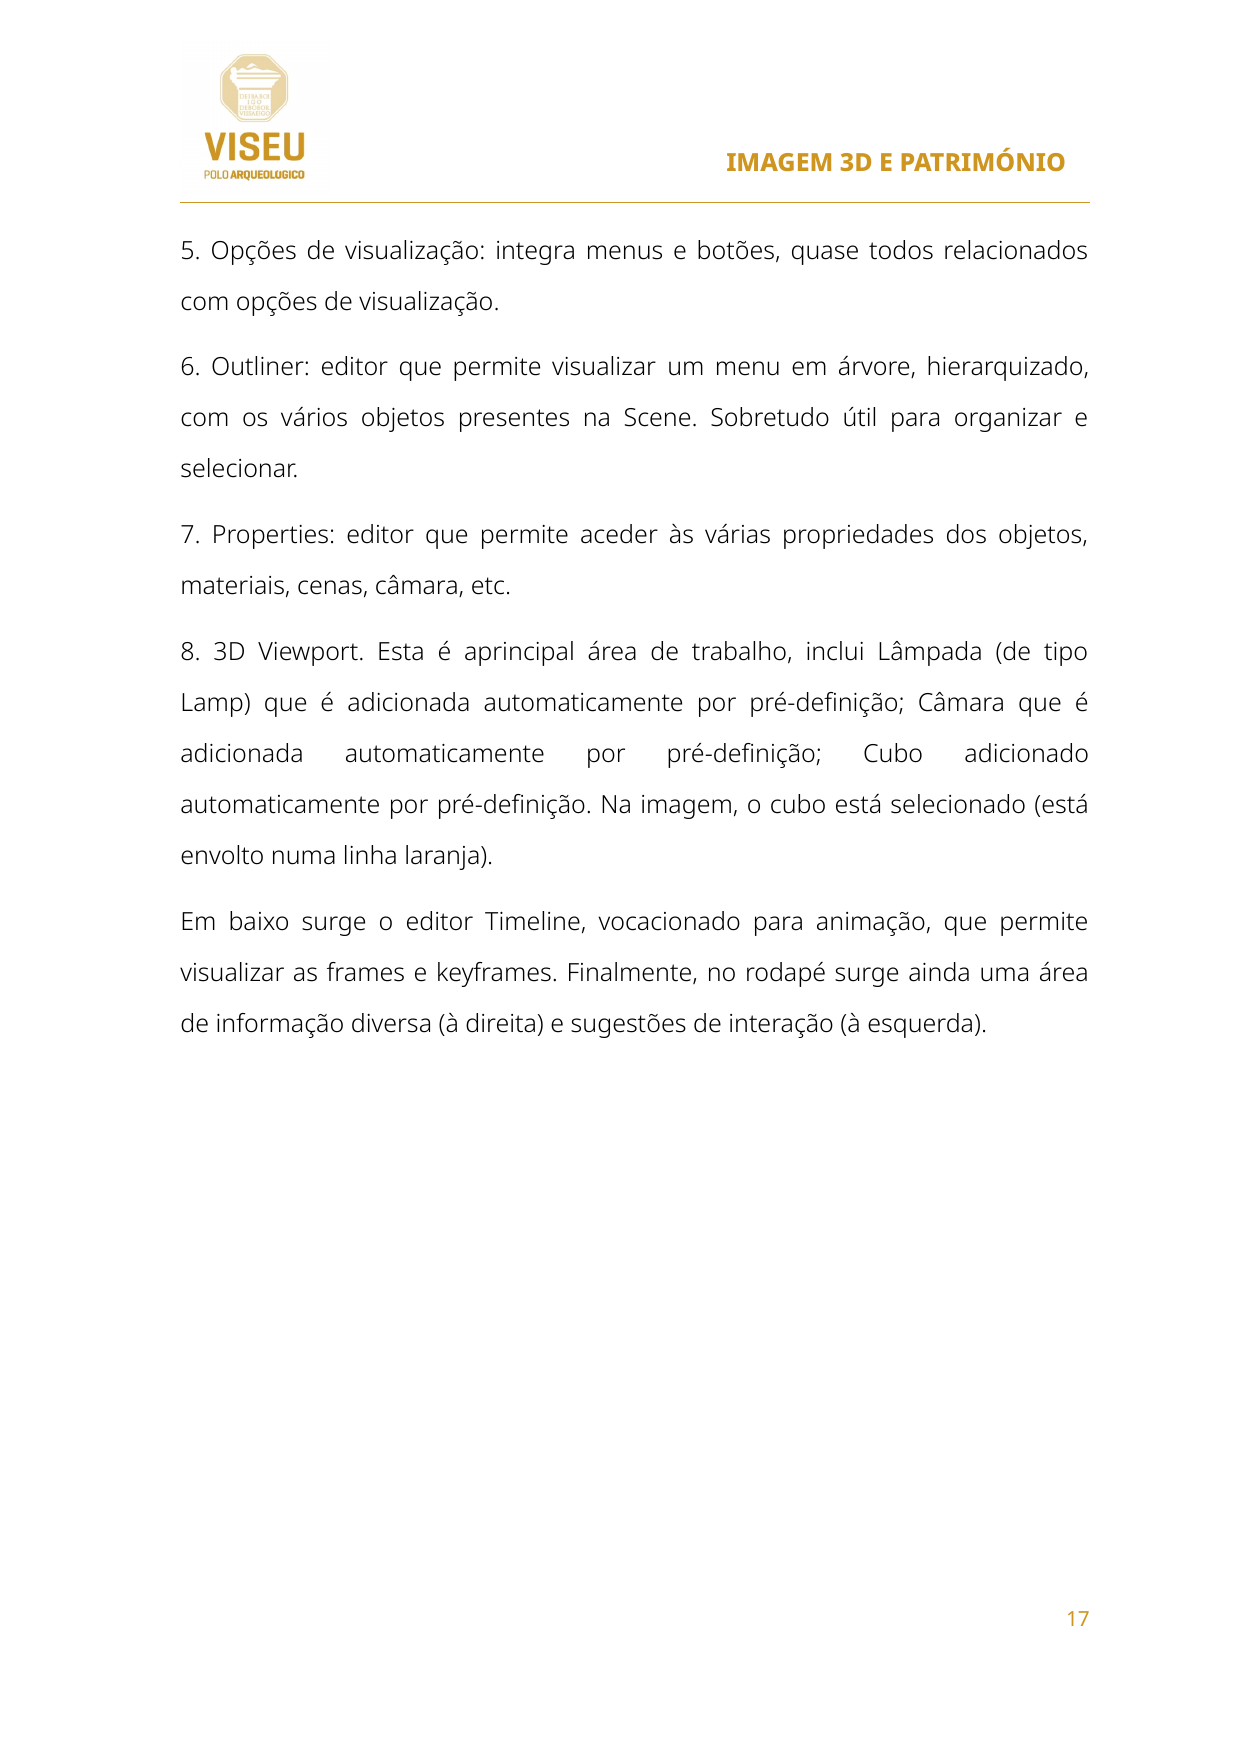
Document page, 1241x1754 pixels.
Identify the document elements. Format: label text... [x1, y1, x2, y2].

text Em baixo surge o editor Timeline, vocacionado para animação, que permite visualizar as frames e keyframes. Finalmente, no rodapé surge ainda uma área de informação diversa (à direita) e sugestões de interação (à esquerda). [180, 903, 1090, 1039]
text 7. Properties: editor que permite aceder às várias propriedades dos objetos, materiais, cenas, câmara, etc. [180, 517, 1090, 602]
text 6. Outliner: editor que permite visualizar um menu em árvore, hierarquizado, com os vários objetos presentes na Scene. Sobretudo útil para organizar e selecionar. [180, 349, 1090, 485]
text 8. 3D Viewport. Esta é aprincipal área de trabalho, inclui Lâmpada (de tipo Lamp) que é adicionada automaticamente por pré-definição; Câmara que é adicionada automaticamente por pré-definição; Cubo adicionado automaticamente por pré-definição. Na imagem, o cubo está selecionado (está envolto numa linha laranja). [180, 633, 1090, 872]
text 5. Opções de visualização: integra menus e botões, quase todos relacionados com opções de visualização. [180, 232, 1090, 317]
